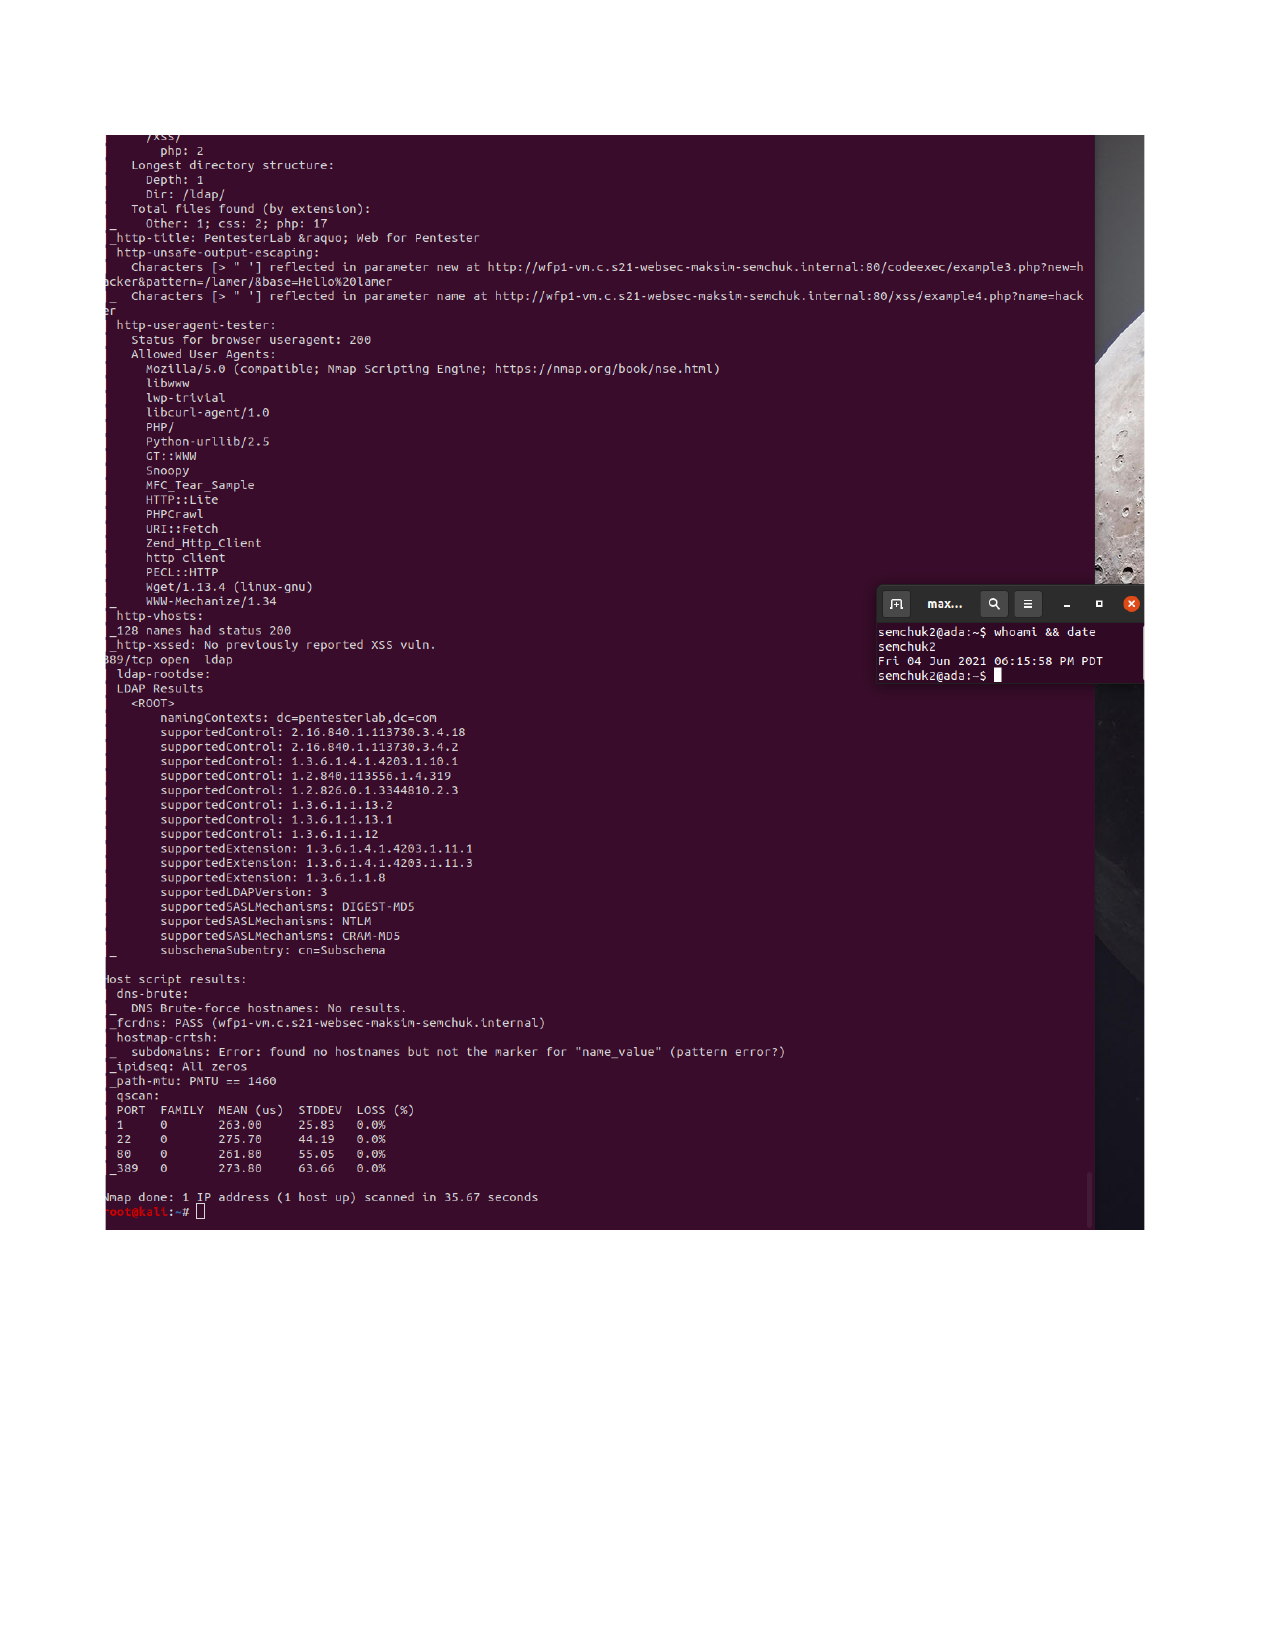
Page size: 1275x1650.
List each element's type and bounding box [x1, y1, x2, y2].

picture [105, 135, 1145, 1230]
